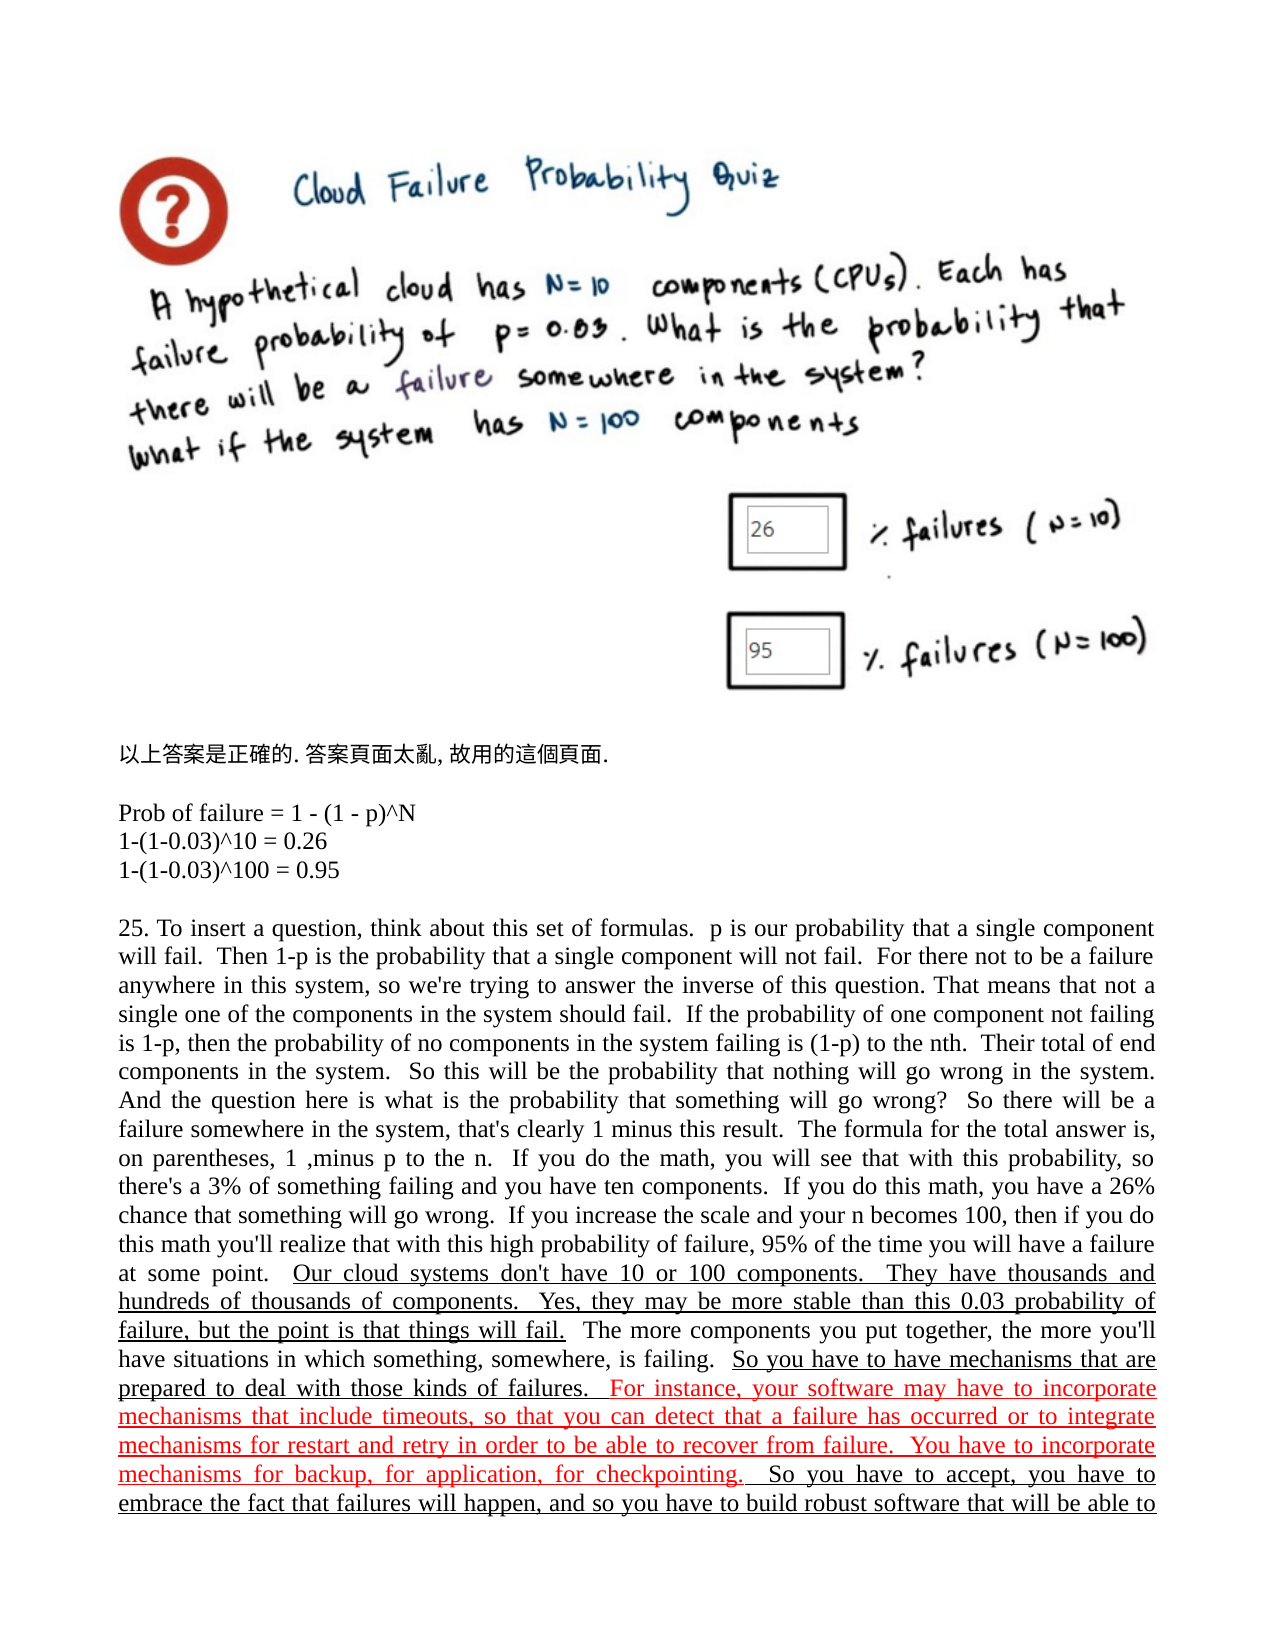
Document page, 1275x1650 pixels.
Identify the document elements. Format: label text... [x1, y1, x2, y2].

text 1-(1-0.03)^100 = 0.95 [118, 855, 1157, 884]
text Prob of failure = 1 - (1 - p)^N [118, 798, 1157, 826]
picture [118, 146, 1157, 709]
text 以上答案是正確的. 答案頁面太亂, 故用的這個頁面. [118, 737, 1157, 769]
text 25. To insert a question, think about this set of formulas. p is our probability that a single component will fail. Then 1-p is the probability that a single component will not fail. For there not to be a failure anywhere in this system, so we're trying to answer the inverse of this question. That means that not a single one of the components in the system should fail. If the probability of one component not failing is 1-p, then the probability of no components in the system failing is (1-p) to the nth. Their total of end components in the system. So this will be the probability that nothing will go wrong in the system. And the question here is what is the probability that something will go wrong? So there will be a failure somewhere in the system, that's clearly 1 minus this result. The formula for the total answer is, on parentheses, 1 ,minus p to the n. If you do the math, you will see that with this probability, so there's a 3% of something failing and you have ten components. If you do this math, you have a 26% chance that something will go wrong. If you increase the scale and your n becomes 100, then if you do this math you'll realize that with this high probability of failure, 95% of the time you will have a failure at some point. Our cloud systems don't have 10 or 100 components. They have thousands and hundreds of thousands of components. Yes, they may be more stable than this 0.03 probability of failure, but the point is that things will fail. The more components you put together, the more you'll have situations in which something, somewhere, is failing. So you have to have mechanisms that are prepared to deal with those kinds of failures. For instance, your software may have to incorporate [118, 913, 1157, 1398]
text mechanisms that include timeouts, so that you can detect that a failure has occurred or to integrate mechanisms for restart and retry in order to be able to recover from failure. You have to incorporate mechanisms for backup, for application, for checkpointing. So you have to accept, you have to embrace the fact that failures will happen, and so you have to build robust software that will be able to [118, 1399, 1157, 1513]
text 1-(1-0.03)^10 = 0.26 [118, 826, 1157, 855]
